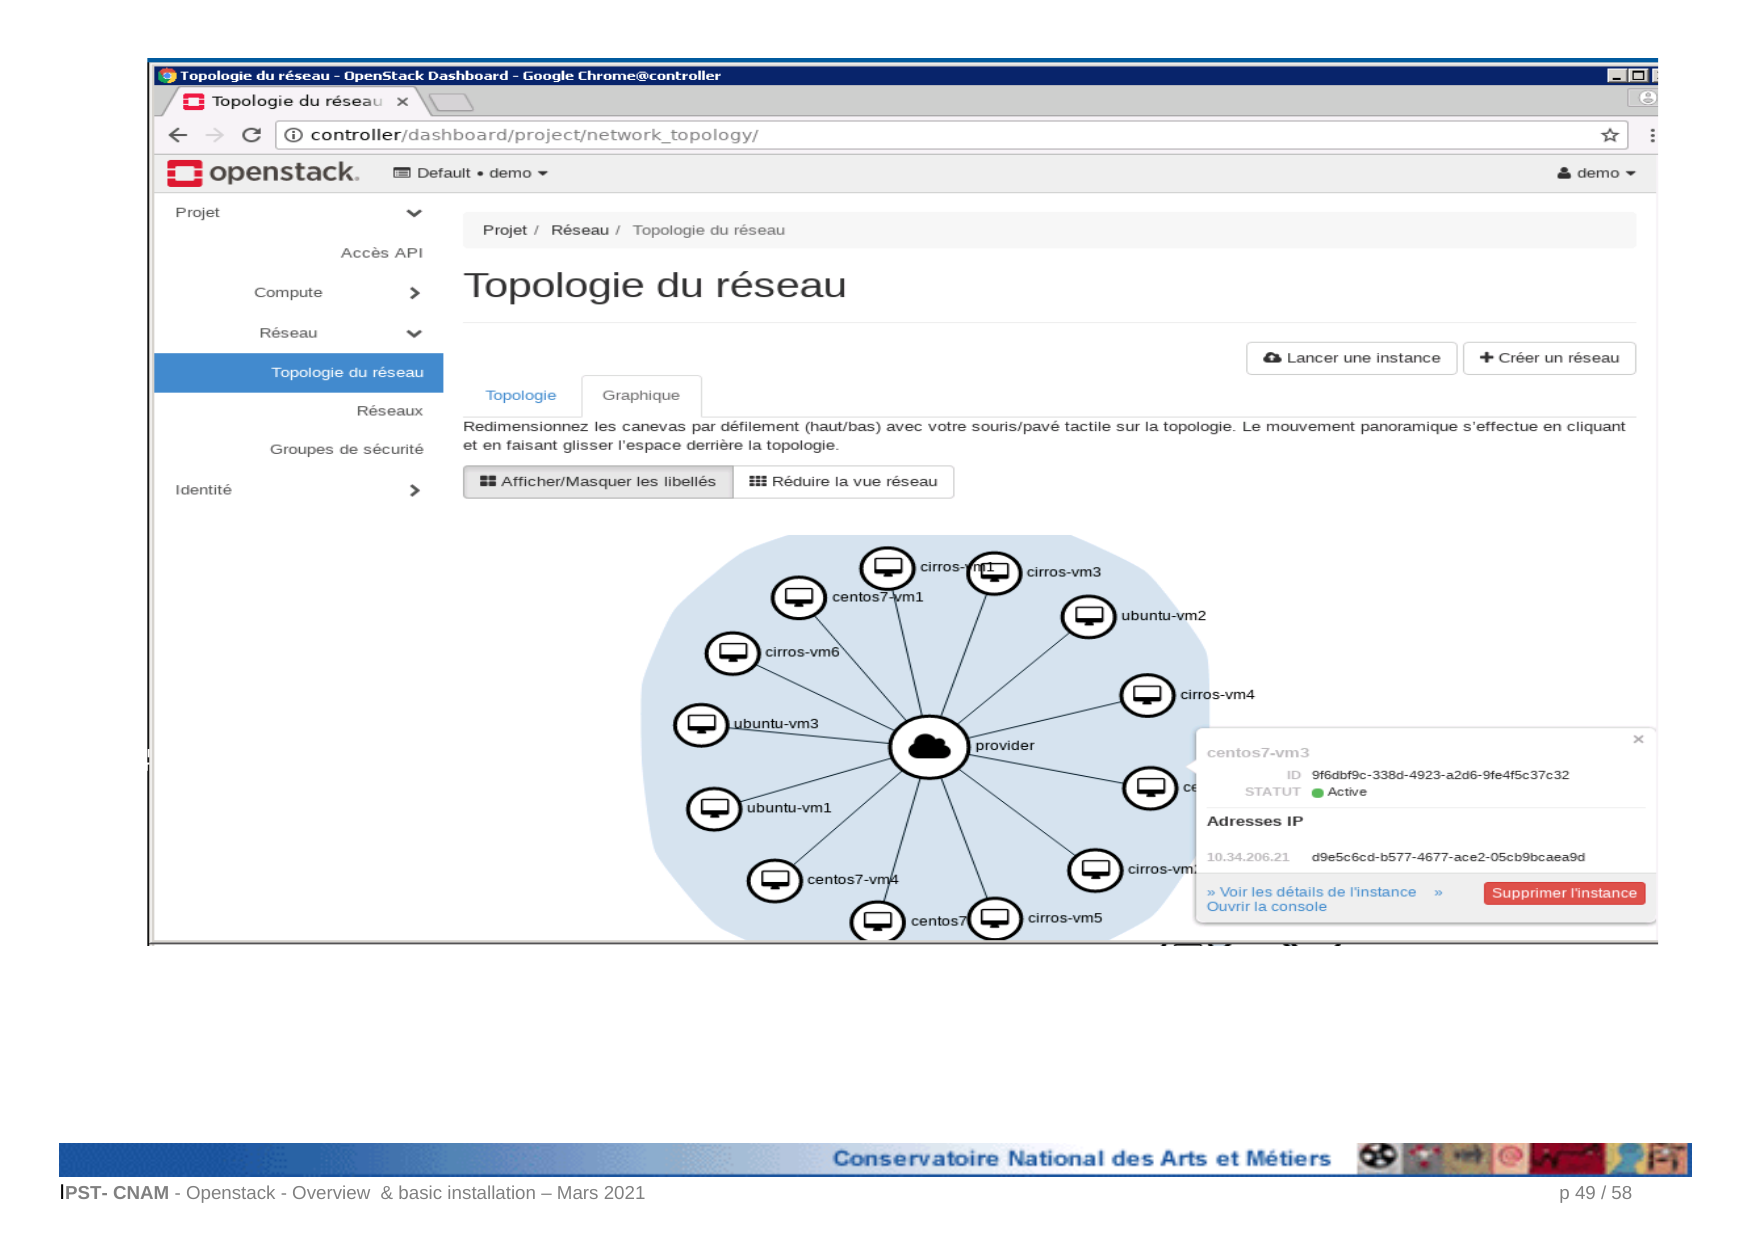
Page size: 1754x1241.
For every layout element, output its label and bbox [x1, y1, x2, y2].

picture [147, 58, 152, 96]
